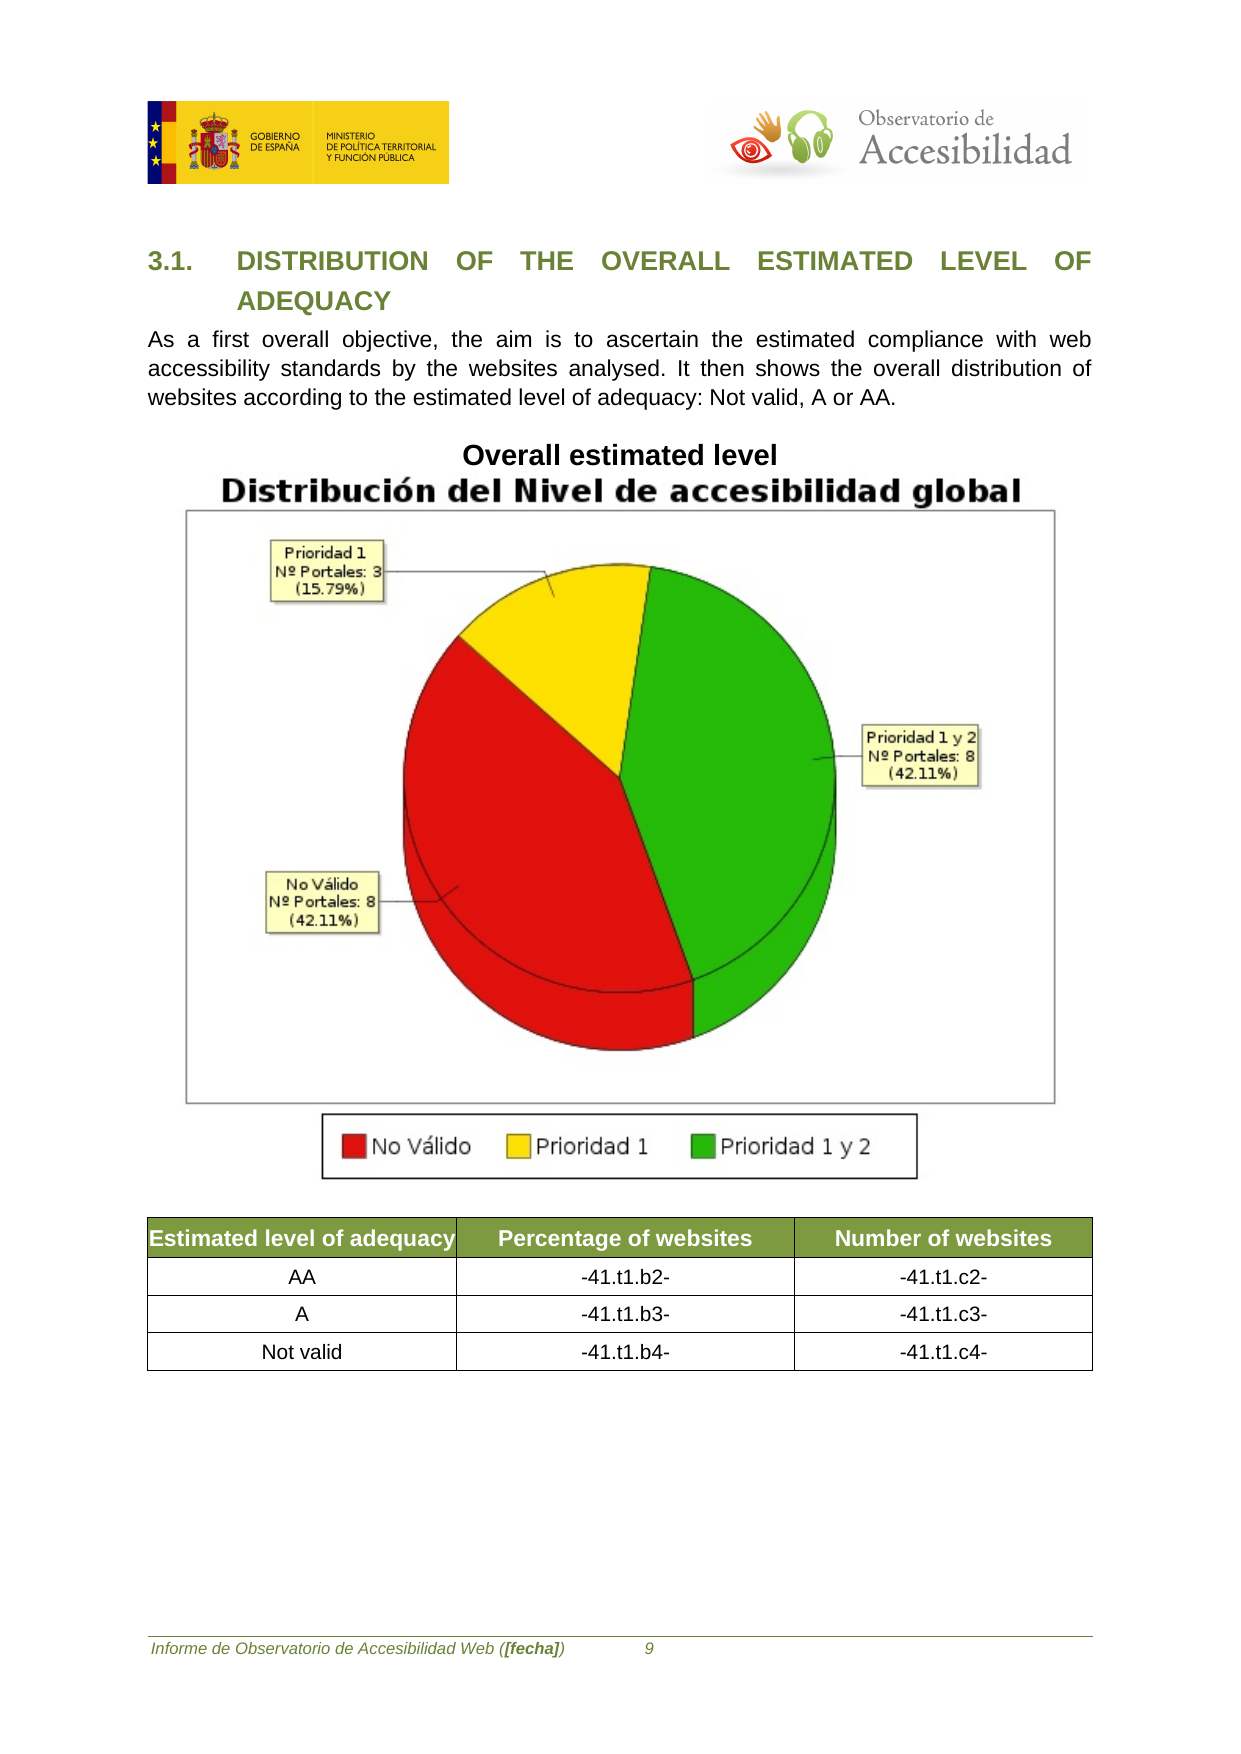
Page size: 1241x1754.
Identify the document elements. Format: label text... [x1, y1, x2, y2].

picture [710, 101, 1086, 184]
table_cell -41.t1.b4- [457, 1333, 794, 1370]
table_cell Not valid [148, 1333, 456, 1370]
table_cell -41.t1.b3- [457, 1296, 794, 1332]
table_cell -41.t1.c2- [795, 1258, 1092, 1295]
table_cell -41.t1.c4- [795, 1333, 1092, 1370]
table_header Estimated level of adequacy [148, 1218, 456, 1257]
picture [147, 101, 450, 184]
table_cell AA [148, 1258, 456, 1295]
text Overall estimated level [148, 438, 1092, 471]
subtitle distribution of the overall estimated level of adequacy [148, 245, 1092, 317]
picture [178, 471, 1062, 1181]
table_cell A [148, 1296, 456, 1332]
table_cell -41.t1.c3- [795, 1296, 1092, 1332]
table_header Percentage of websites [457, 1218, 794, 1257]
table_header Number of websites [795, 1218, 1092, 1257]
text As a first overall objective, the aim is to ascertain the estimated compliance with web accessibility standards by the websites analysed. It then shows the overall distribution of websites according to the estimated level of adequacy: Not valid, A or AA. [148, 326, 1092, 410]
table_cell -41.t1.b2- [457, 1258, 794, 1295]
